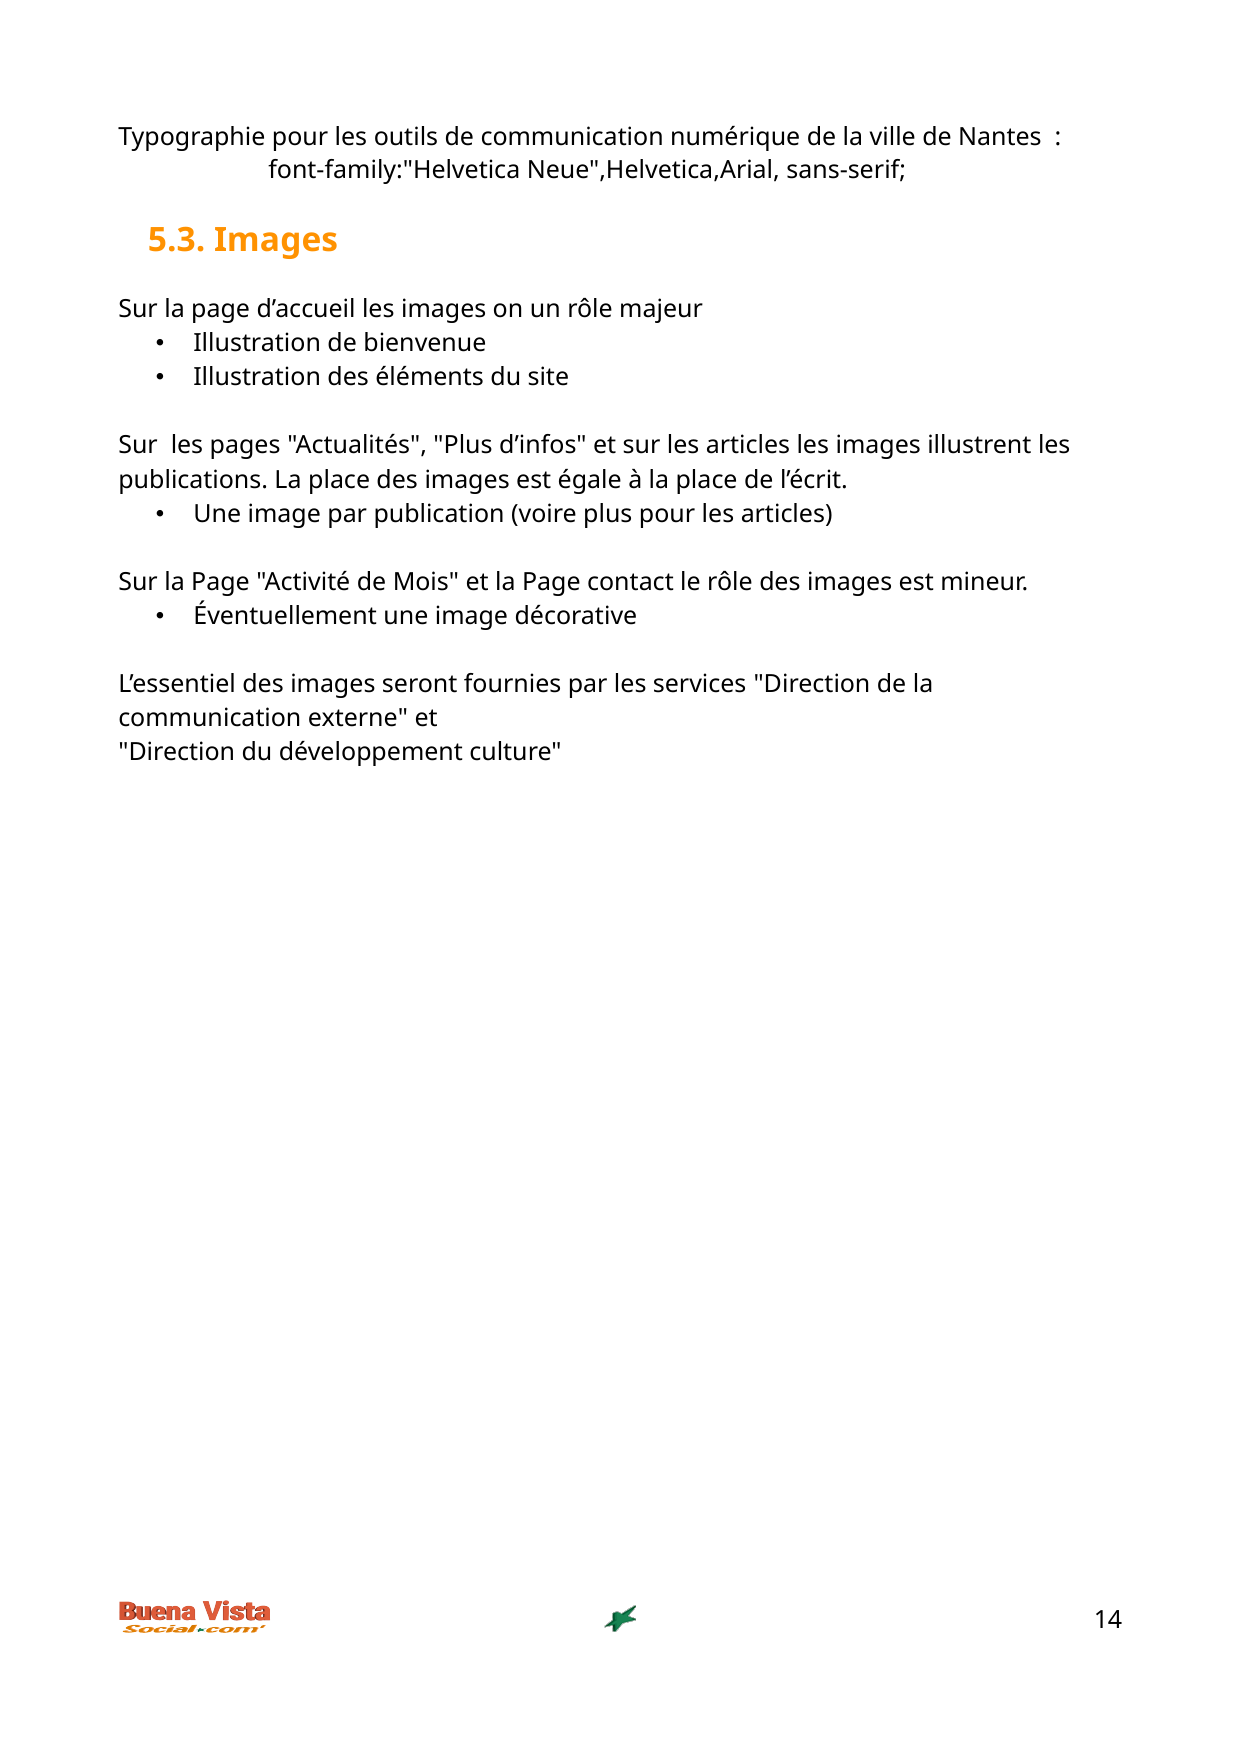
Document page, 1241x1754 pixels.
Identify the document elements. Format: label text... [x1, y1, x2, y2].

picture [118, 1600, 271, 1637]
subtitle 5.3. Images [148, 216, 1122, 261]
list Illustration de bienvenue [156, 325, 1122, 359]
text "Direction du développement culture" [118, 734, 1122, 768]
text L’essentiel des images seront fournies par les services "Direction de la communication externe" et [118, 666, 1122, 734]
picture [604, 1603, 636, 1636]
text font-family:"Helvetica Neue",Helvetica,Arial, sans-serif; [118, 152, 1122, 186]
text Sur la page d’accueil les images on un rôle majeur [118, 291, 1122, 325]
text Sur la Page "Activité de Mois" et la Page contact le rôle des images est mineur. [118, 563, 1122, 597]
list Une image par publication (voire plus pour les articles) [156, 495, 1122, 529]
list Éventuellement une image décorative [156, 597, 1122, 632]
list Illustration des éléments du site [156, 359, 1122, 393]
text Typographie pour les outils de communication numérique de la ville de Nantes : [118, 118, 1122, 152]
text Sur les pages "Actualités", "Plus d’infos" et sur les articles les images illustrent les publications. La place des images est égale à la place de l’écrit. [118, 427, 1122, 495]
